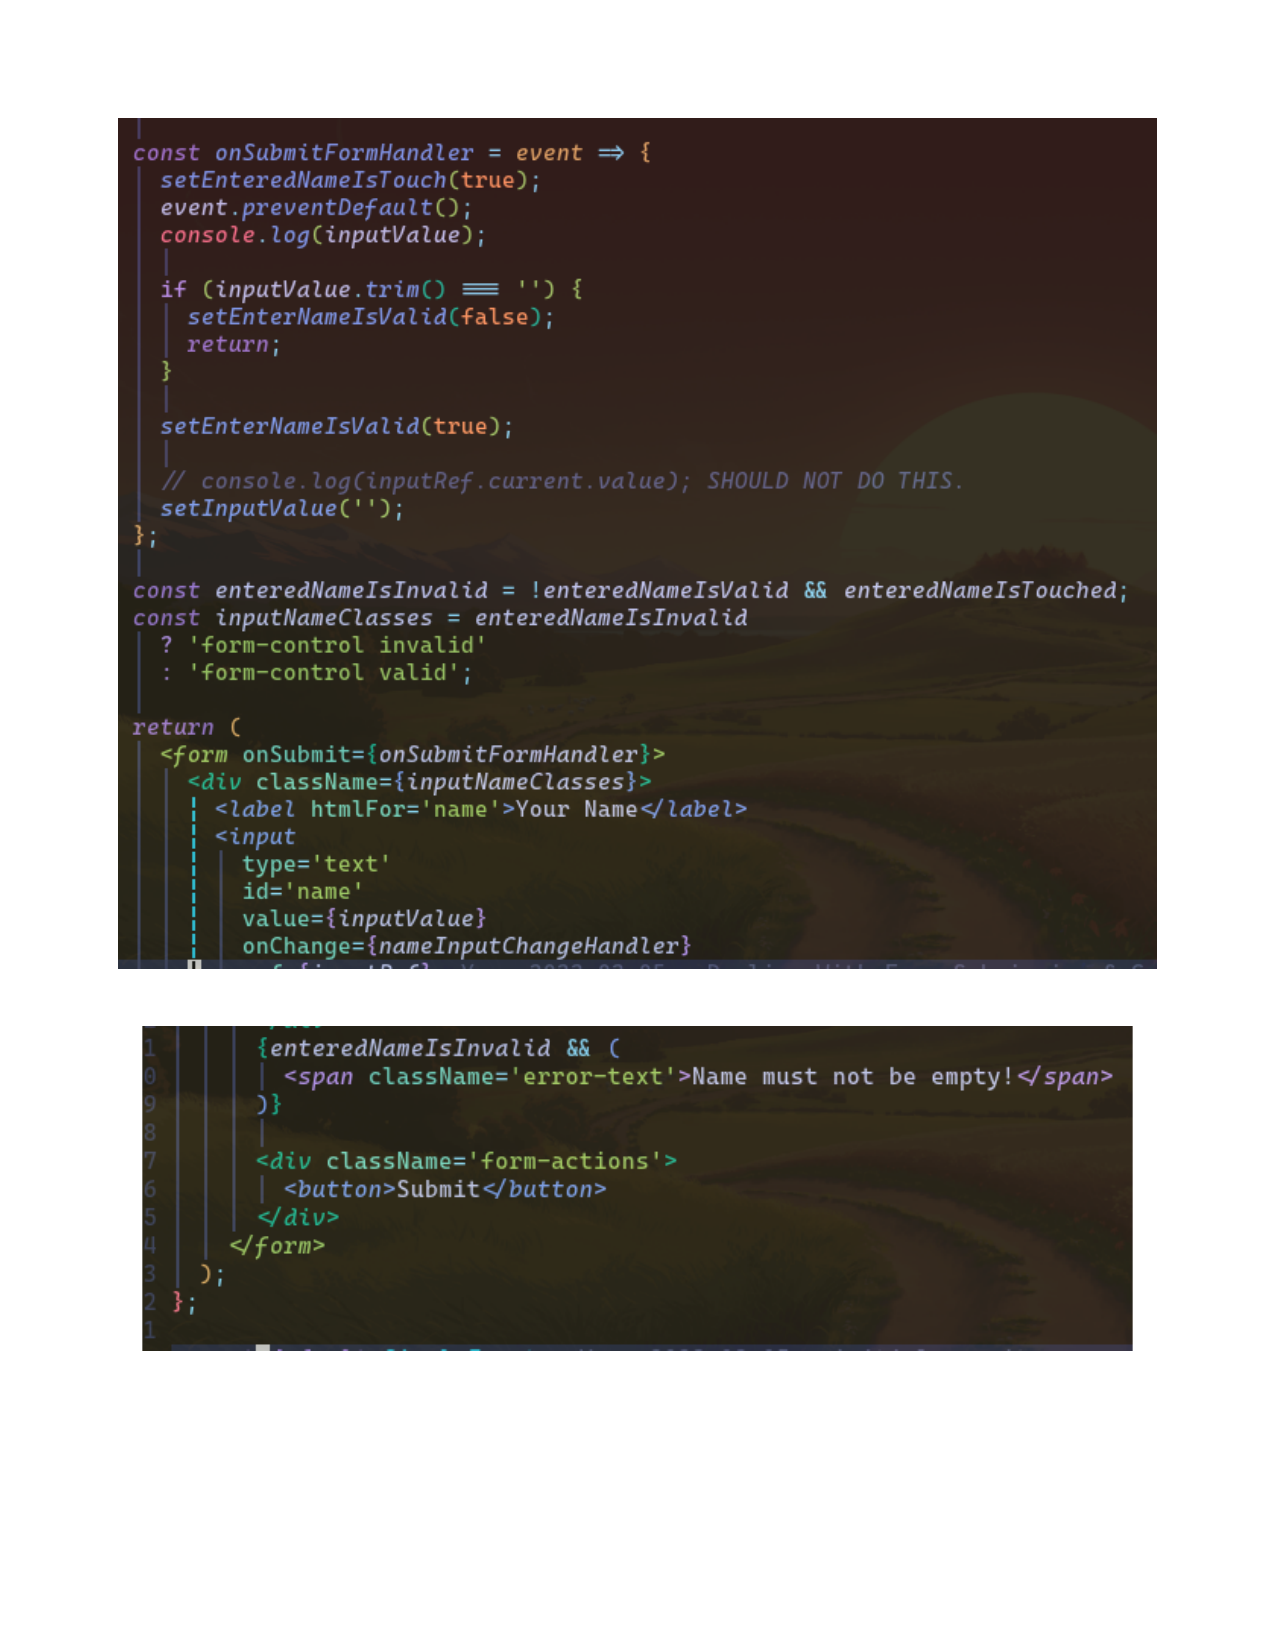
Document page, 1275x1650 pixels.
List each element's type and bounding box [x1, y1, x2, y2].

picture [142, 1026, 1133, 1351]
picture [118, 118, 1157, 969]
